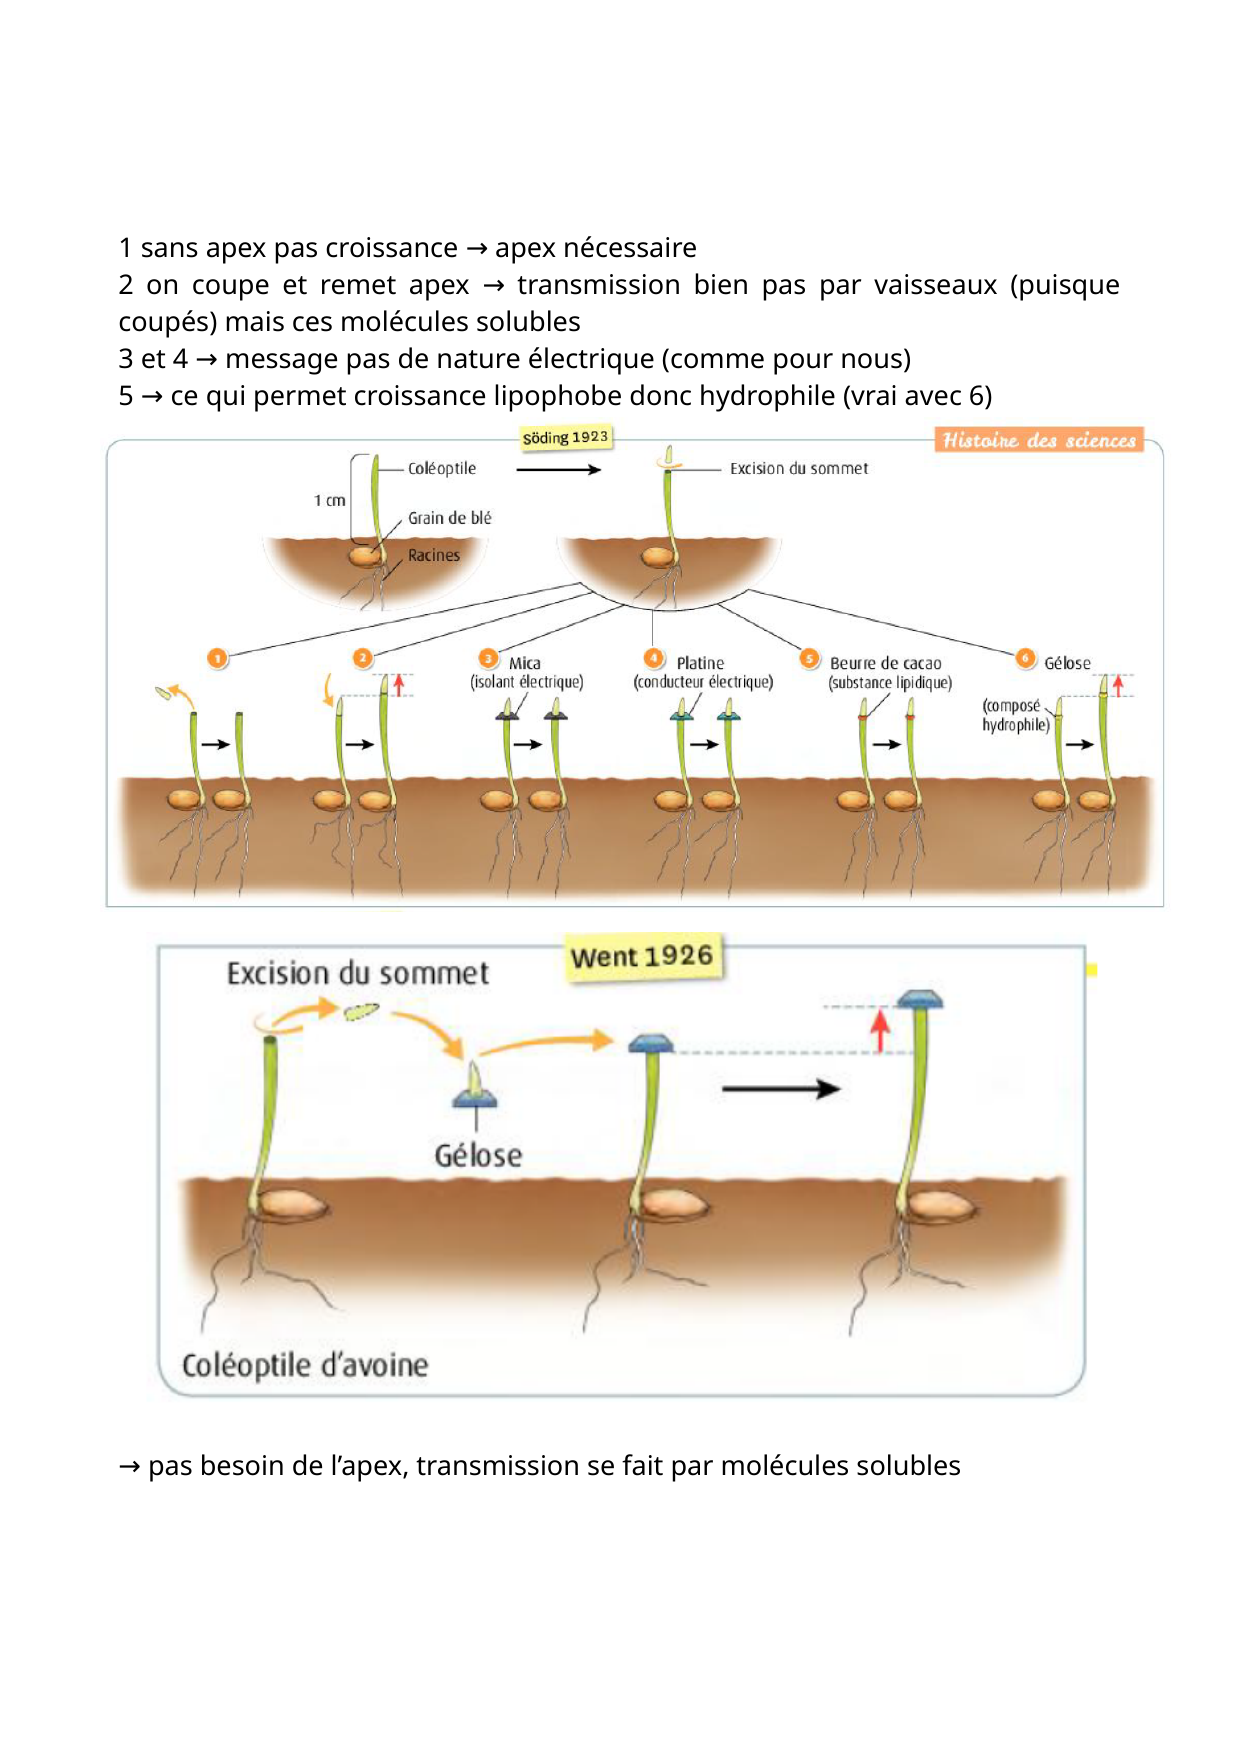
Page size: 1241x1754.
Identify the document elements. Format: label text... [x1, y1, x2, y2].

text 1 sans apex pas croissance → apex nécessaire [118, 229, 1122, 266]
picture [142, 932, 1098, 1410]
text 3 et 4 → message pas de nature électrique (comme pour nous) [118, 339, 1122, 376]
text 5 → ce qui permet croissance lipophobe donc hydrophile (vrai avec 6) [118, 376, 1122, 413]
text → pas besoin de l’apex, transmission se fait par molécules solubles [118, 1446, 1122, 1483]
picture [90, 417, 1173, 912]
text 2 on coupe et remet apex → transmission bien pas par vaisseaux (puisque coupés) mais ces molécules solubles [118, 266, 1122, 339]
